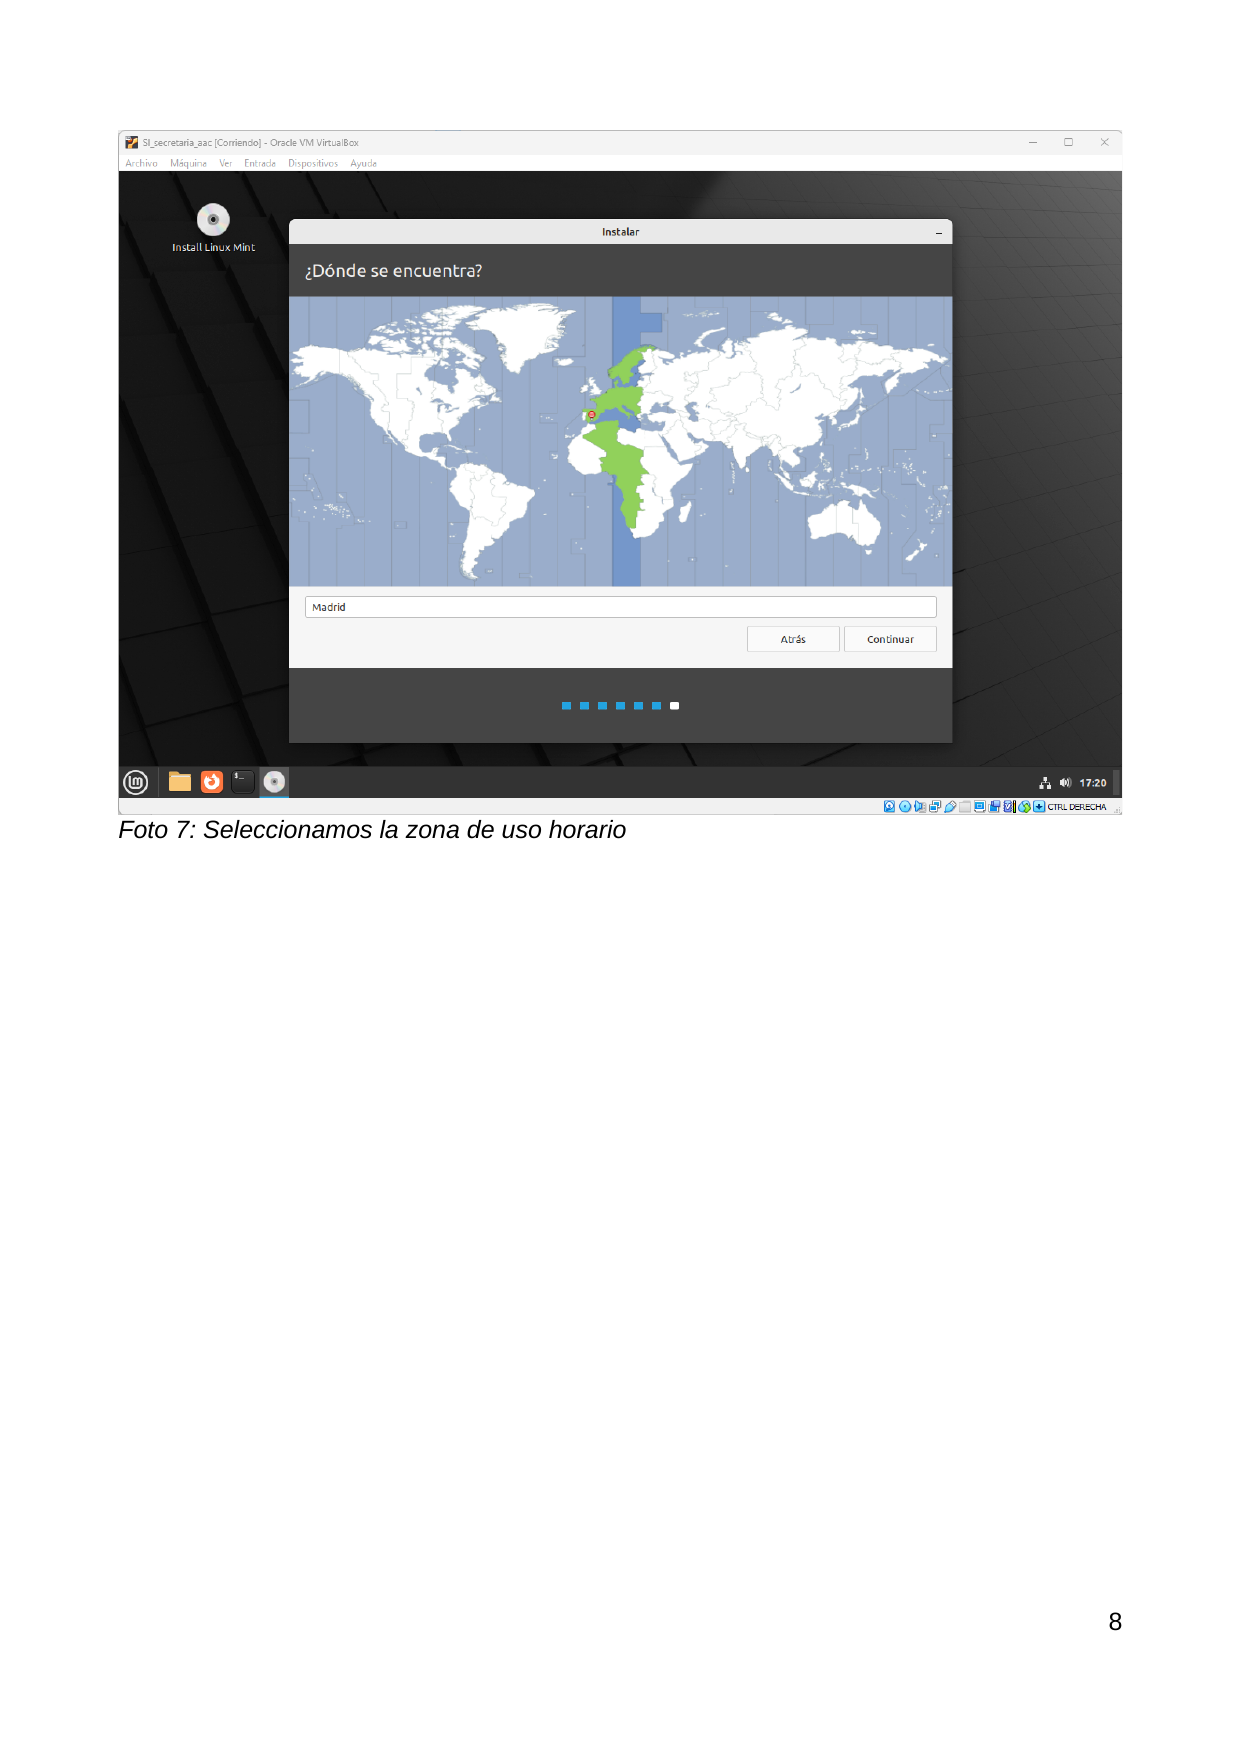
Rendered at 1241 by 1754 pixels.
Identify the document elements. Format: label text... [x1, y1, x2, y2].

text Foto 7: Seleccionamos la zona de uso horario [118, 815, 1122, 844]
picture [118, 130, 1123, 815]
